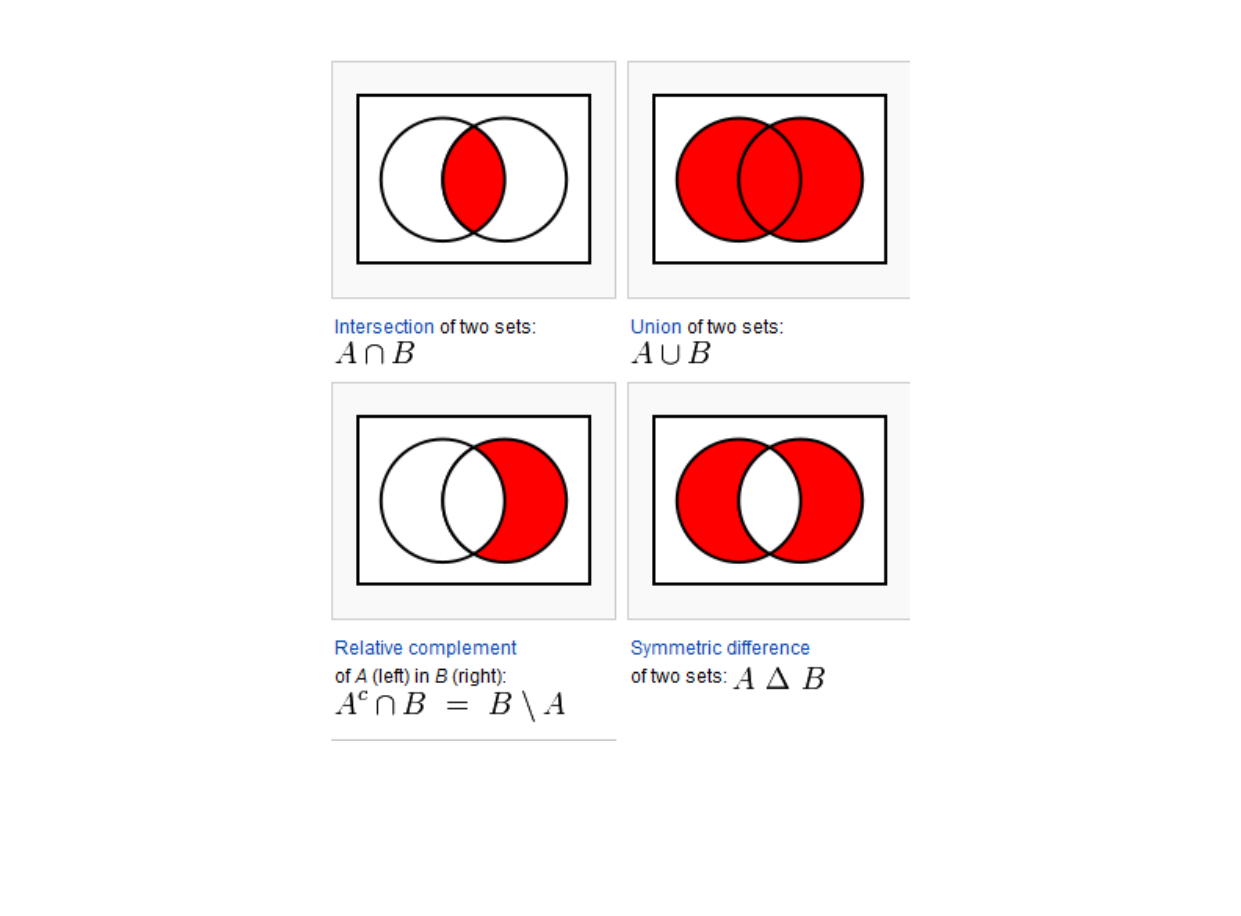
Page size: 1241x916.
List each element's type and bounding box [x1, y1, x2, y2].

picture [330, 59, 910, 741]
